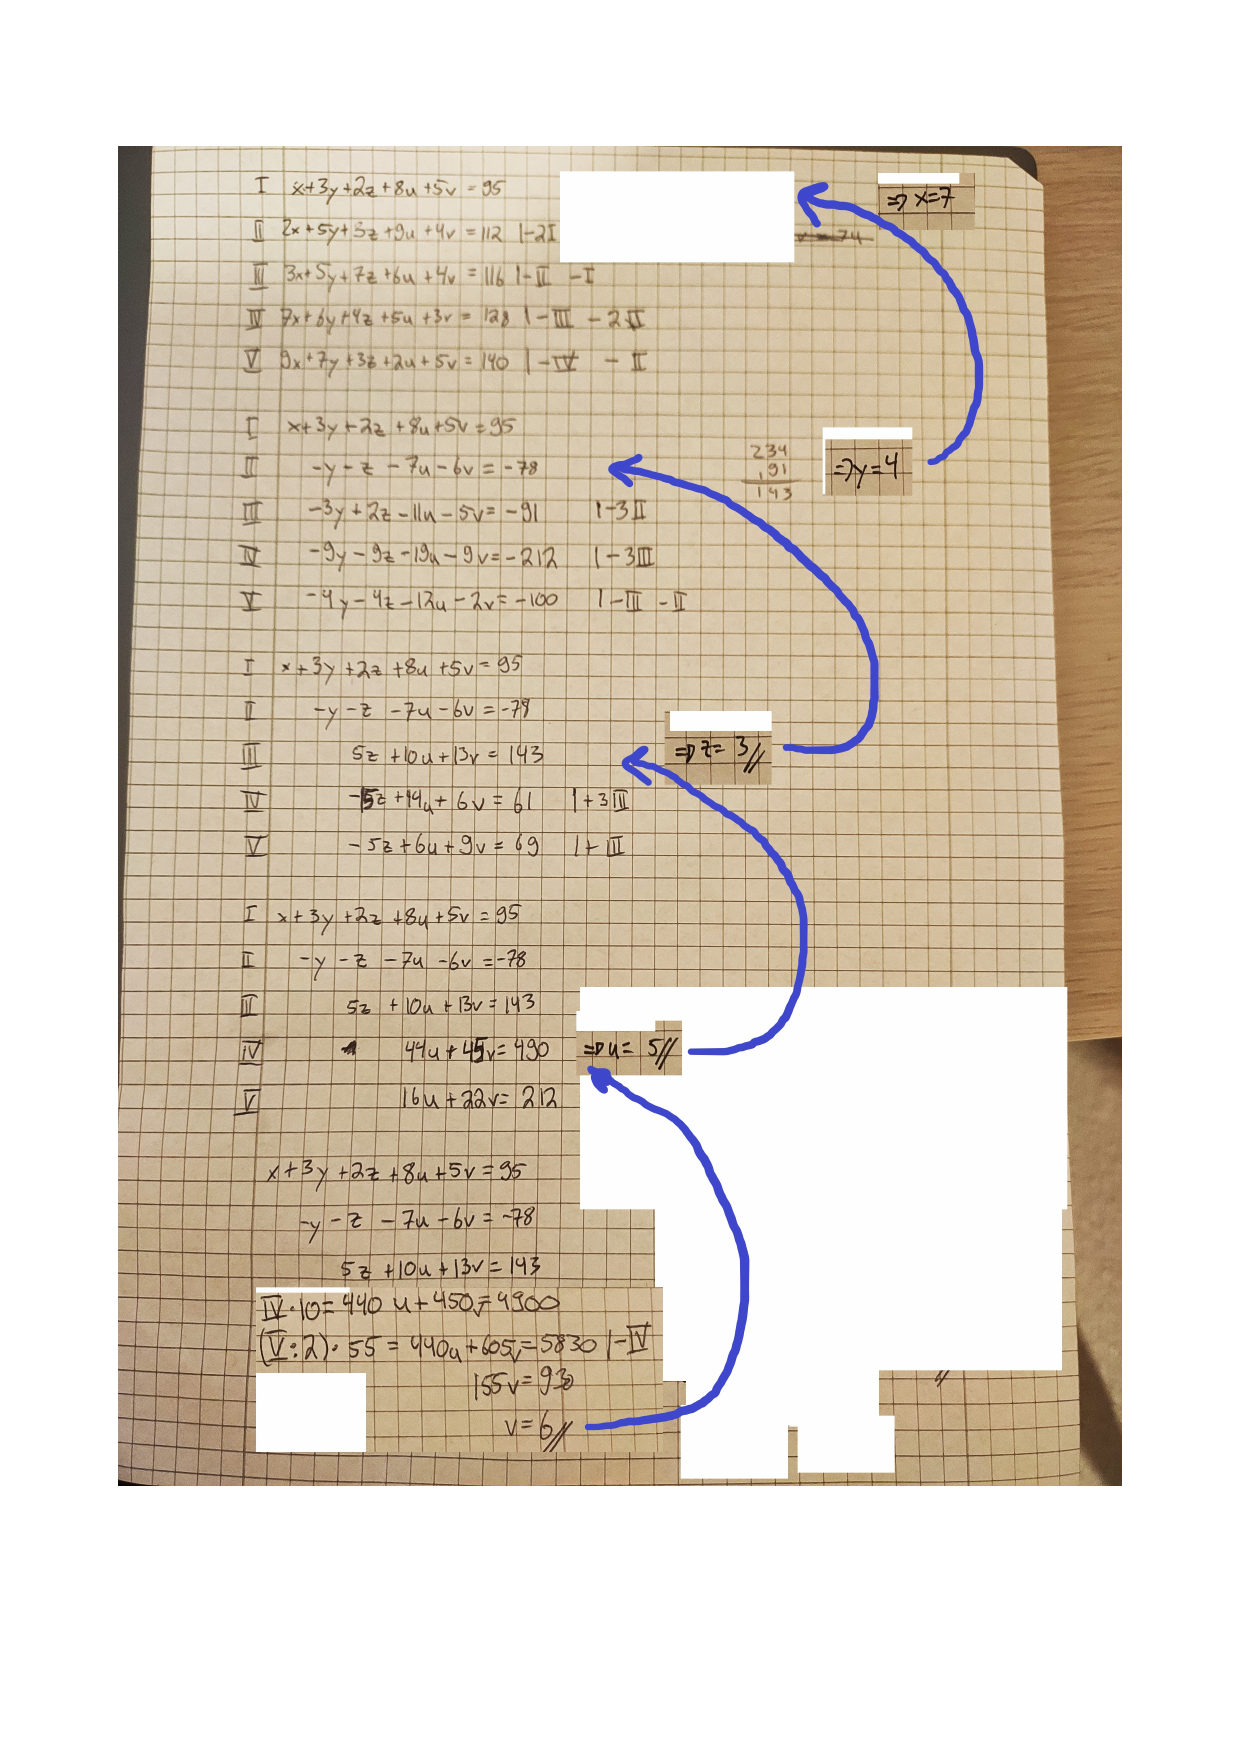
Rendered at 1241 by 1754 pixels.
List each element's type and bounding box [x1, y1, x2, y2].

picture [118, 146, 1122, 1486]
